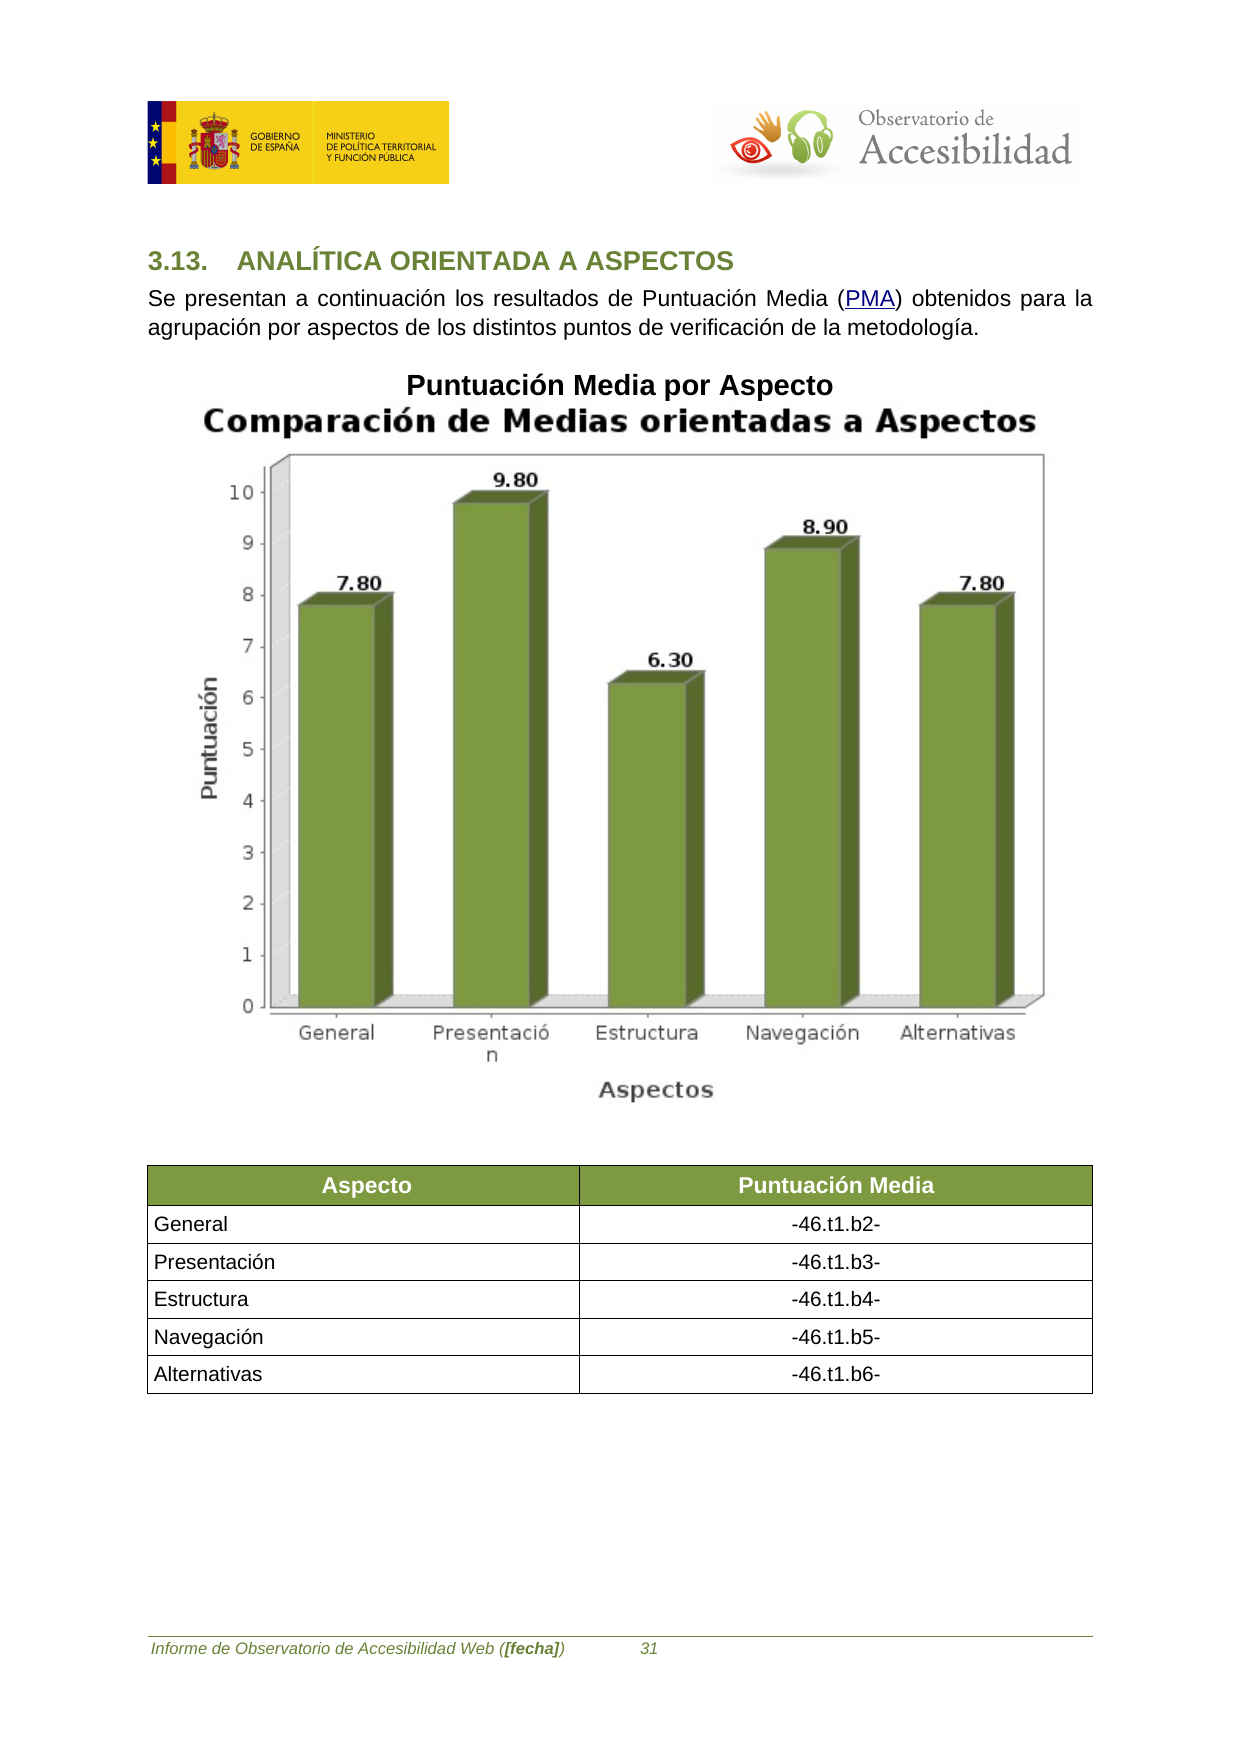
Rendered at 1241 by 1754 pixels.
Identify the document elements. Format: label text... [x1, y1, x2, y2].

table_cell Presentación [148, 1244, 579, 1280]
picture [147, 101, 450, 184]
subtitle Analítica orientada a aspectos [148, 245, 1092, 276]
table_cell -46.t1.b4- [580, 1281, 1092, 1317]
picture [178, 401, 1062, 1112]
table_cell Alternativas [148, 1356, 579, 1392]
table_cell Estructura [148, 1281, 579, 1317]
table_cell -46.t1.b3- [580, 1244, 1092, 1280]
text Puntuación Media por Aspecto [148, 368, 1092, 402]
table_cell -46.t1.b5- [580, 1319, 1092, 1355]
table_cell -46.t1.b2- [580, 1206, 1092, 1242]
table_header Puntuación Media [580, 1166, 1092, 1205]
picture [710, 101, 1086, 184]
table_cell Navegación [148, 1319, 579, 1355]
table_header Aspecto [148, 1166, 579, 1205]
table_cell General [148, 1206, 579, 1242]
table_cell -46.t1.b6- [580, 1356, 1092, 1392]
text Se presentan a continuación los resultados de Puntuación Media (PMA) obtenidos para la agrupación por aspectos de los distintos puntos de verificación de la metodología. [148, 285, 1092, 341]
